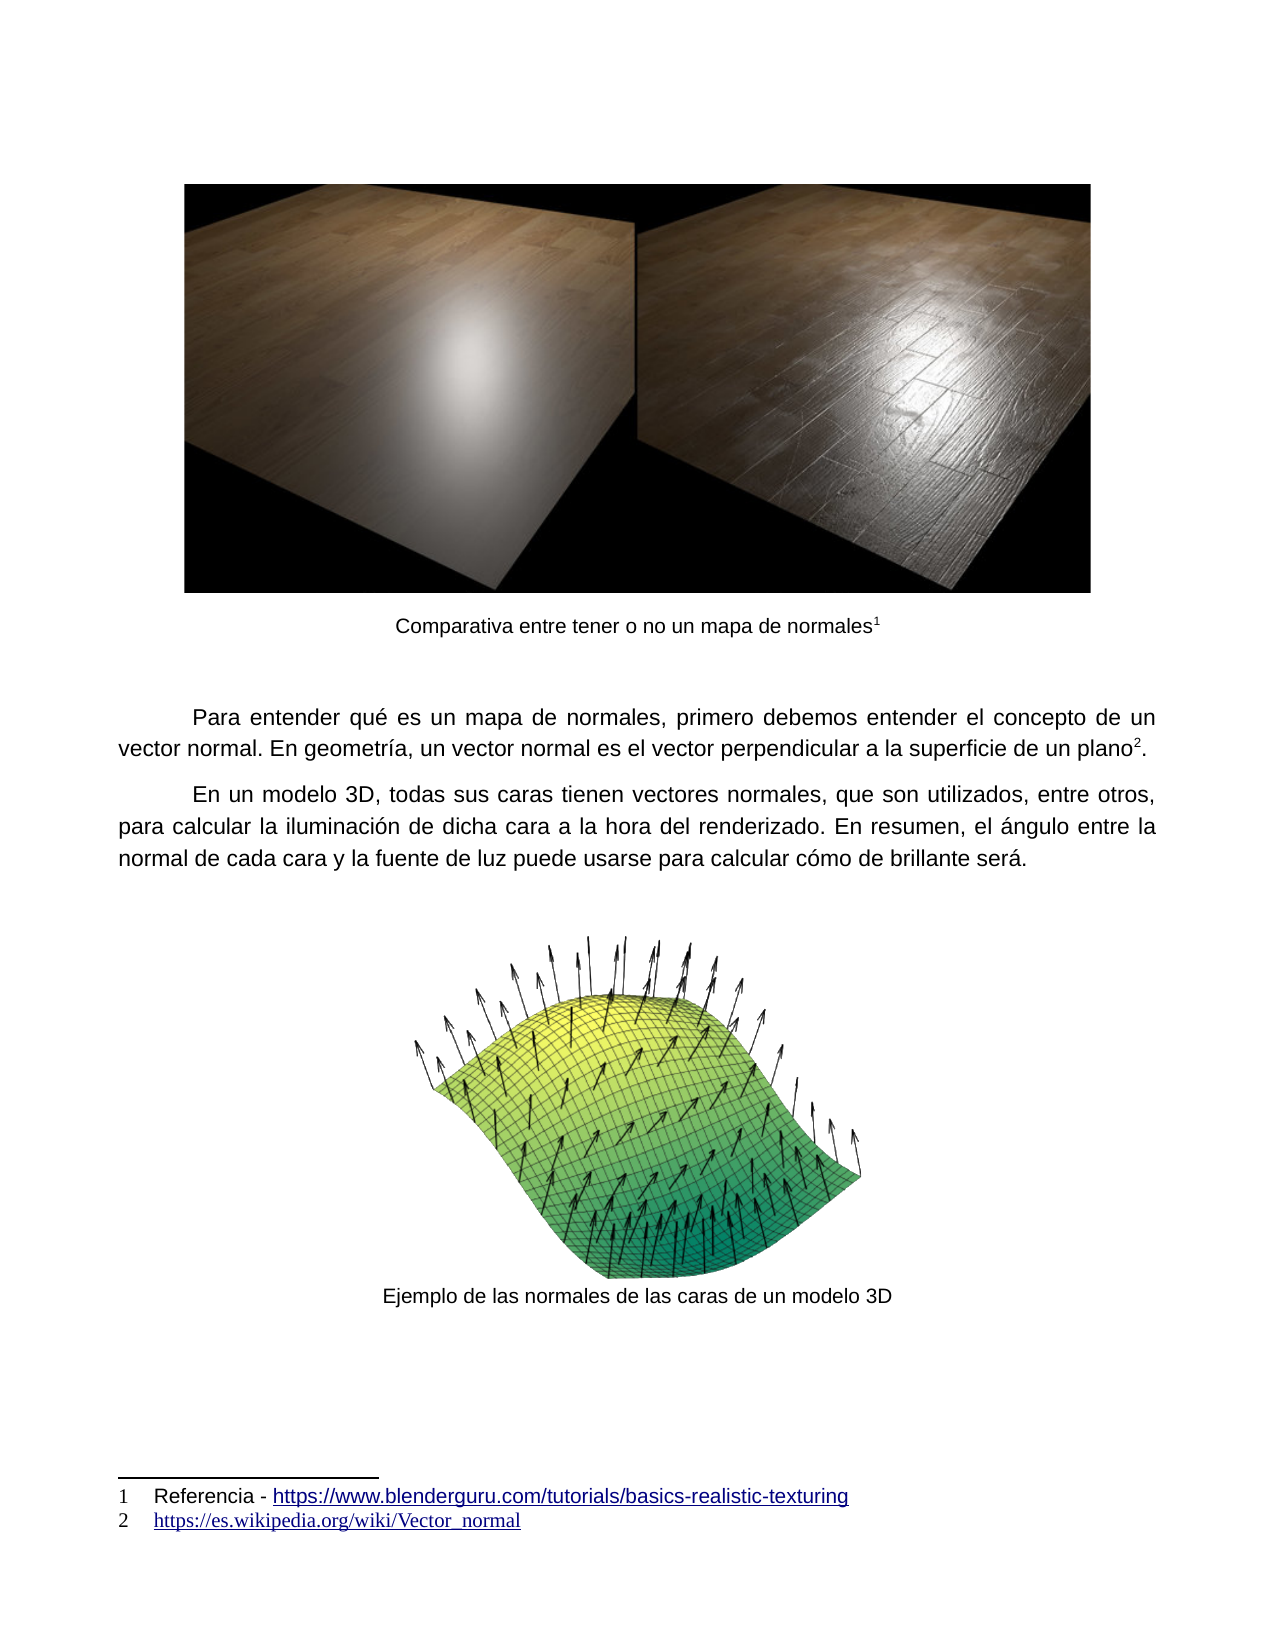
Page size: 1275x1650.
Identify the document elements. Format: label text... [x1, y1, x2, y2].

text Ejemplo de las normales de las caras de un modelo 3D [118, 937, 1157, 1308]
text Referencia - https://www.blenderguru.com/tutorials/basics-realistic-texturing [118, 1484, 1157, 1508]
picture [184, 184, 1091, 593]
text https://es.wikipedia.org/wiki/Vector_normal [118, 1508, 1157, 1532]
picture [414, 936, 862, 1279]
text Comparativa entre tener o no un mapa de normales [118, 614, 1157, 638]
text Para entender qué es un mapa de normales, primero debemos entender el concepto de un vector normal. En geometría, un vector normal es el vector perpendicular a la superficie de un plano. [118, 704, 1157, 762]
text En un modelo 3D, todas sus caras tienen vectores normales, que son utilizados, entre otros, para calcular la iluminación de dicha cara a la hora del renderizado. En resumen, el ángulo entre la normal de cada cara y la fuente de luz puede usarse para calcular cómo de brillante será. [118, 781, 1157, 871]
